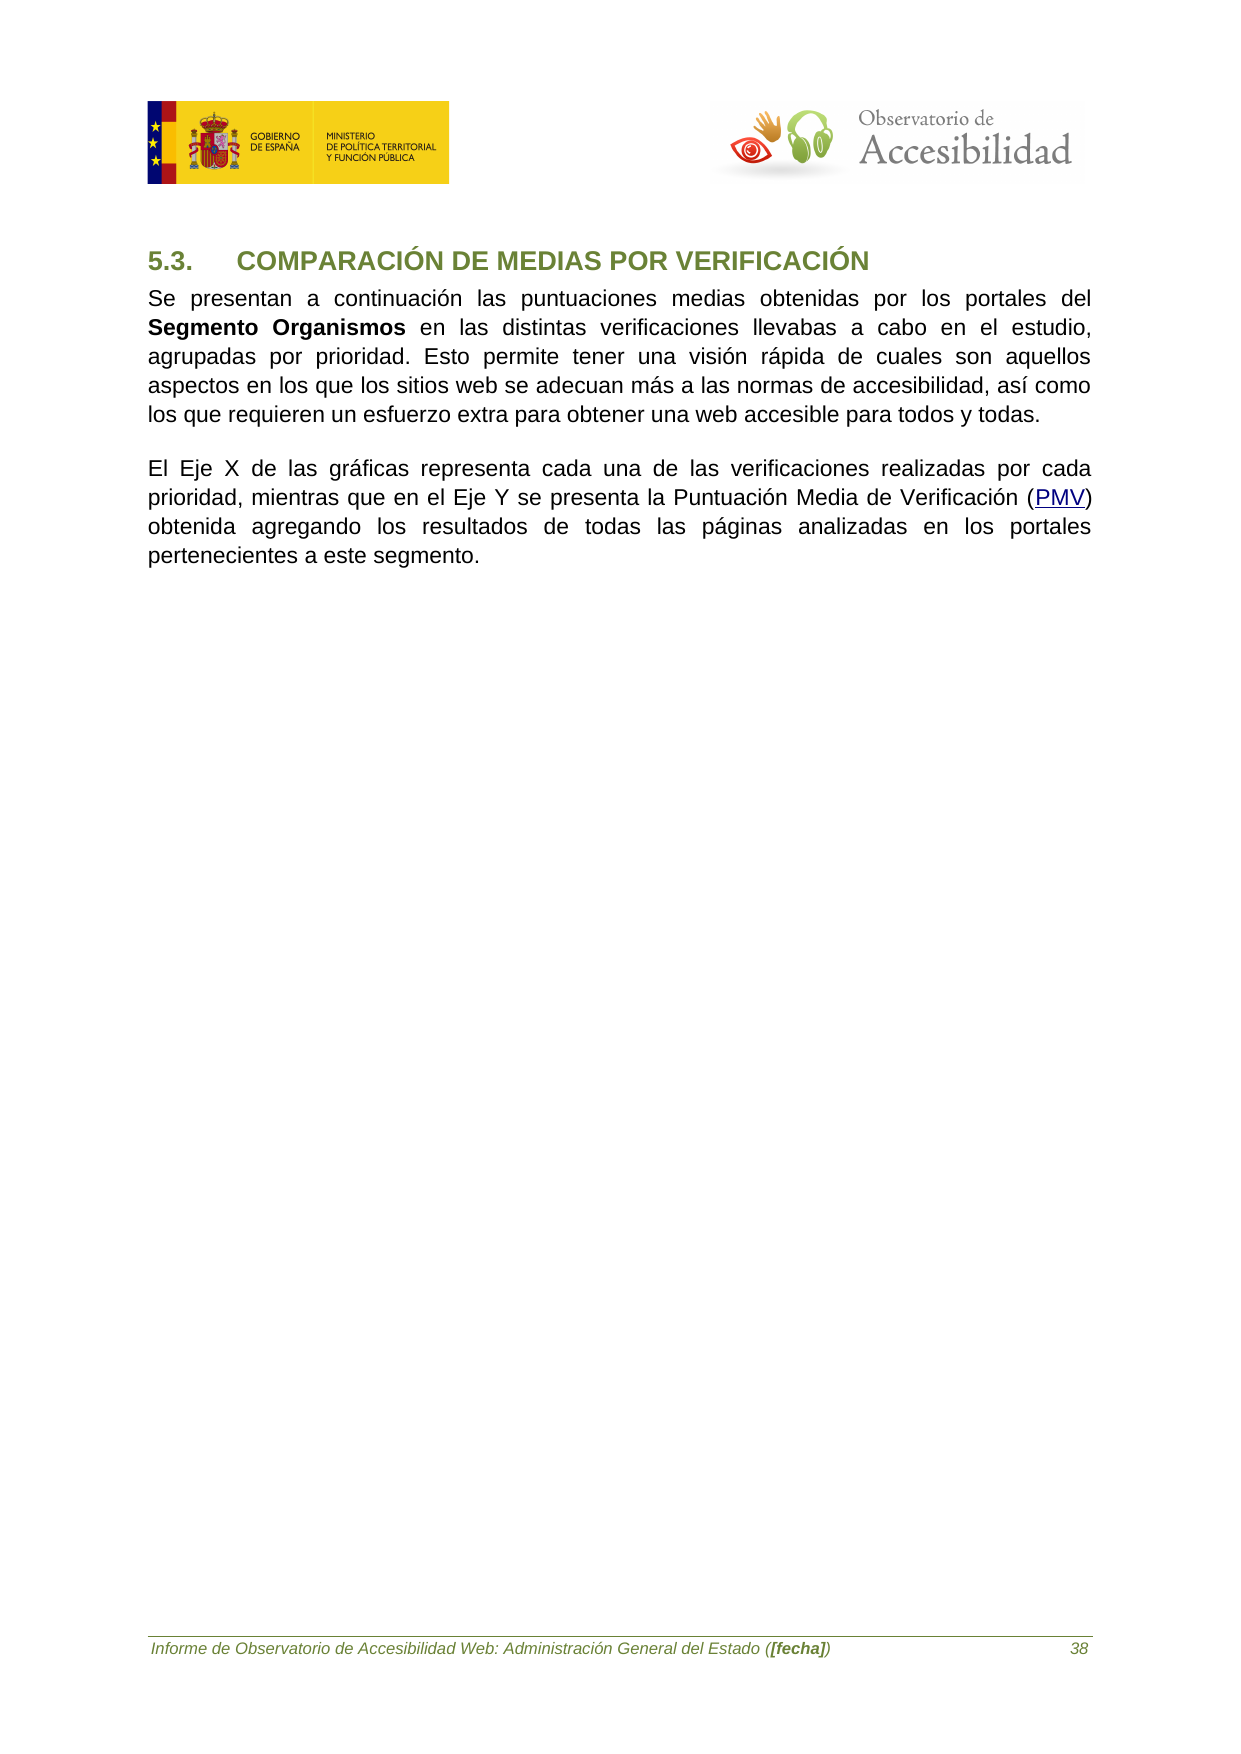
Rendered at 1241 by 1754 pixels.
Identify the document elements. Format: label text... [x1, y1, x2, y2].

picture [710, 101, 1086, 184]
text El Eje X de las gráficas representa cada una de las verificaciones realizadas por cada prioridad, mientras que en el Eje Y se presenta la Puntuación Media de Verificación (PMV) obtenida agregando los resultados de todas las páginas analizadas en los portales pertenecientes a este segmento. [148, 455, 1092, 568]
text Se presentan a continuación las puntuaciones medias obtenidas por los portales del Segmento Organismos en las distintas verificaciones llevabas a cabo en el estudio, agrupadas por prioridad. Esto permite tener una visión rápida de cuales son aquellos aspectos en los que los sitios web se adecuan más a las normas de accesibilidad, así como los que requieren un esfuerzo extra para obtener una web accesible para todos y todas. [148, 285, 1092, 427]
picture [147, 101, 450, 184]
subtitle Comparación de medias por verificación [148, 245, 1092, 276]
